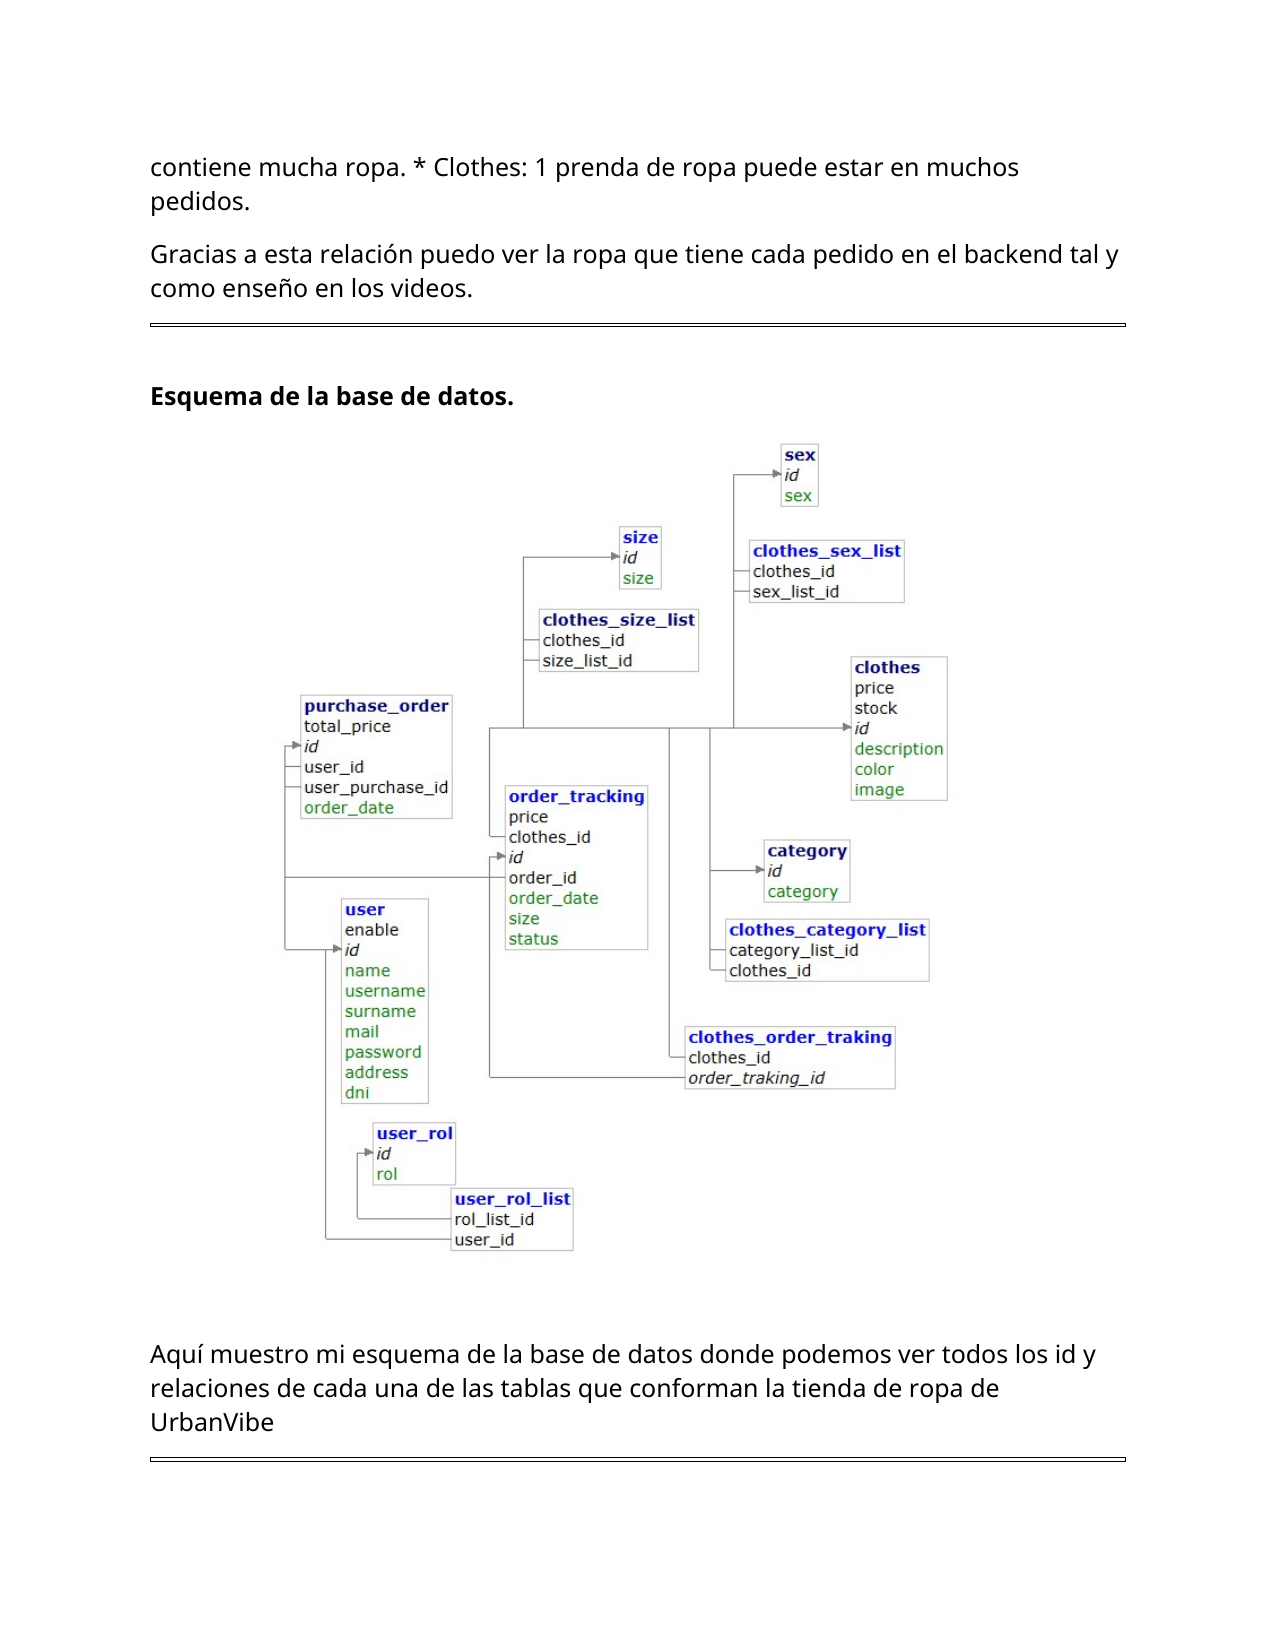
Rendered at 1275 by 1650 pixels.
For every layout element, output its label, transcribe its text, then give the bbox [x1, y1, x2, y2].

picture [168, 412, 1044, 1319]
text Gracias a esta relación puedo ver la ropa que tiene cada pedido en el backend tal y como enseño en los videos. [150, 237, 1125, 305]
text Esquema de la base de datos. [150, 379, 1125, 1318]
text Aquí muestro mi esquema de la base de datos donde podemos ver todos los id y relaciones de cada una de las tablas que conforman la tienda de ropa de UrbanVibe [150, 1337, 1125, 1439]
text contiene mucha ropa. * Clothes: 1 prenda de ropa puede estar en muchos pedidos. [150, 150, 1125, 218]
